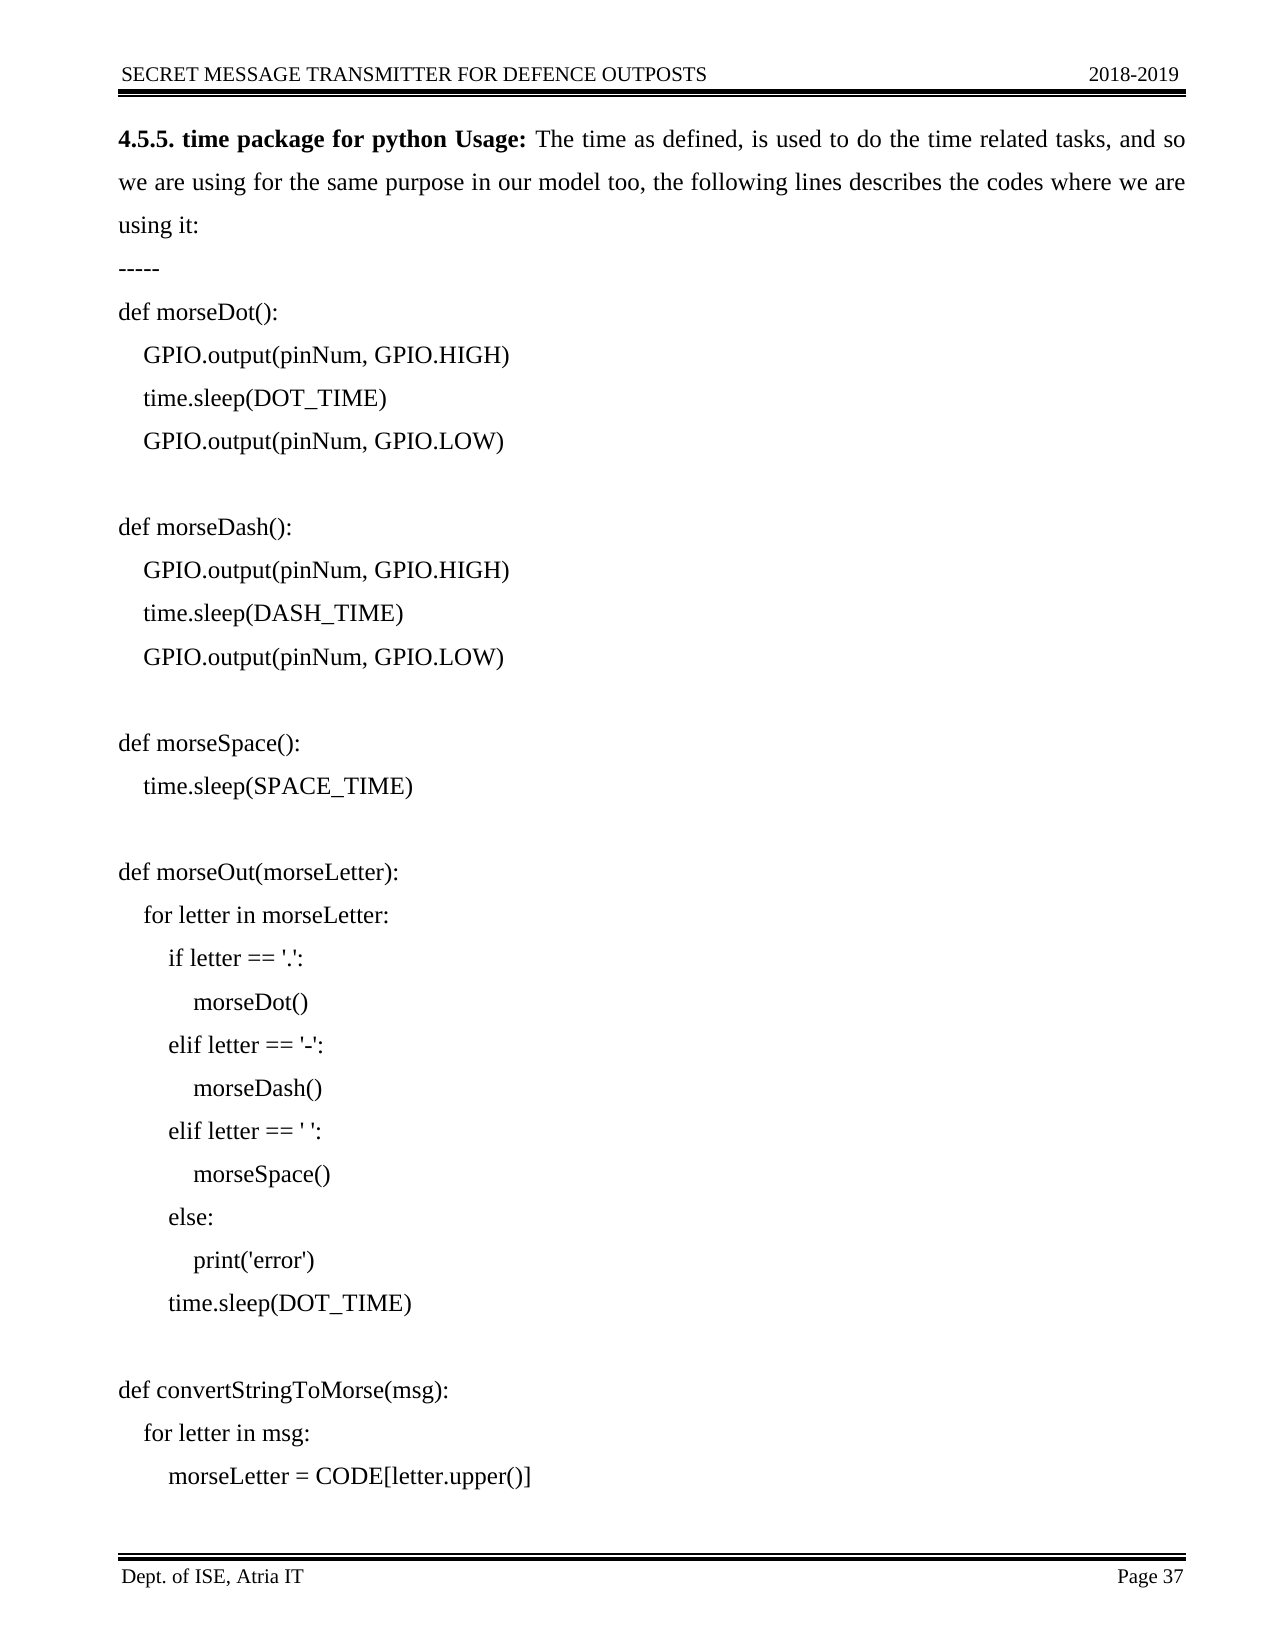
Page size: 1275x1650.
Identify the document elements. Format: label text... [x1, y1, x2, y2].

text morseDot() [118, 987, 1186, 1015]
text time.sleep(DOT_TIME) [118, 383, 1186, 412]
text GPIO.output(pinNum, GPIO.LOW) [118, 426, 1186, 455]
text morseSpace() [118, 1159, 1186, 1188]
text def morseSpace(): [118, 728, 1186, 757]
text GPIO.output(pinNum, GPIO.HIGH) [118, 340, 1186, 368]
text time.sleep(DASH_TIME) [118, 598, 1186, 627]
text elif letter == ' ': [118, 1116, 1186, 1145]
text time.sleep(SPACE_TIME) [118, 771, 1186, 800]
text def morseDash(): [118, 512, 1186, 541]
text ----- [118, 253, 1186, 282]
text def convertStringToMorse(msg): [118, 1375, 1186, 1403]
text print('error') [118, 1245, 1186, 1274]
text def morseDot(): [118, 297, 1186, 325]
text 4.5.5. time package for python Usage: The time as defined, is used to do the time related tasks, and so we are using for the same purpose in our model too, the following lines describes the codes where we are using it: [118, 124, 1186, 239]
text time.sleep(DOT_TIME) [118, 1288, 1186, 1317]
text for letter in morseLetter: [118, 900, 1186, 929]
text if letter == '.': [118, 943, 1186, 972]
text elif letter == '-': [118, 1030, 1186, 1058]
text morseDash() [118, 1073, 1186, 1102]
text GPIO.output(pinNum, GPIO.LOW) [118, 642, 1186, 670]
text def morseOut(morseLetter): [118, 857, 1186, 886]
text GPIO.output(pinNum, GPIO.HIGH) [118, 555, 1186, 584]
text for letter in msg: [118, 1418, 1186, 1447]
text else: [118, 1202, 1186, 1231]
text morseLetter = CODE[letter.upper()] [118, 1461, 1186, 1490]
